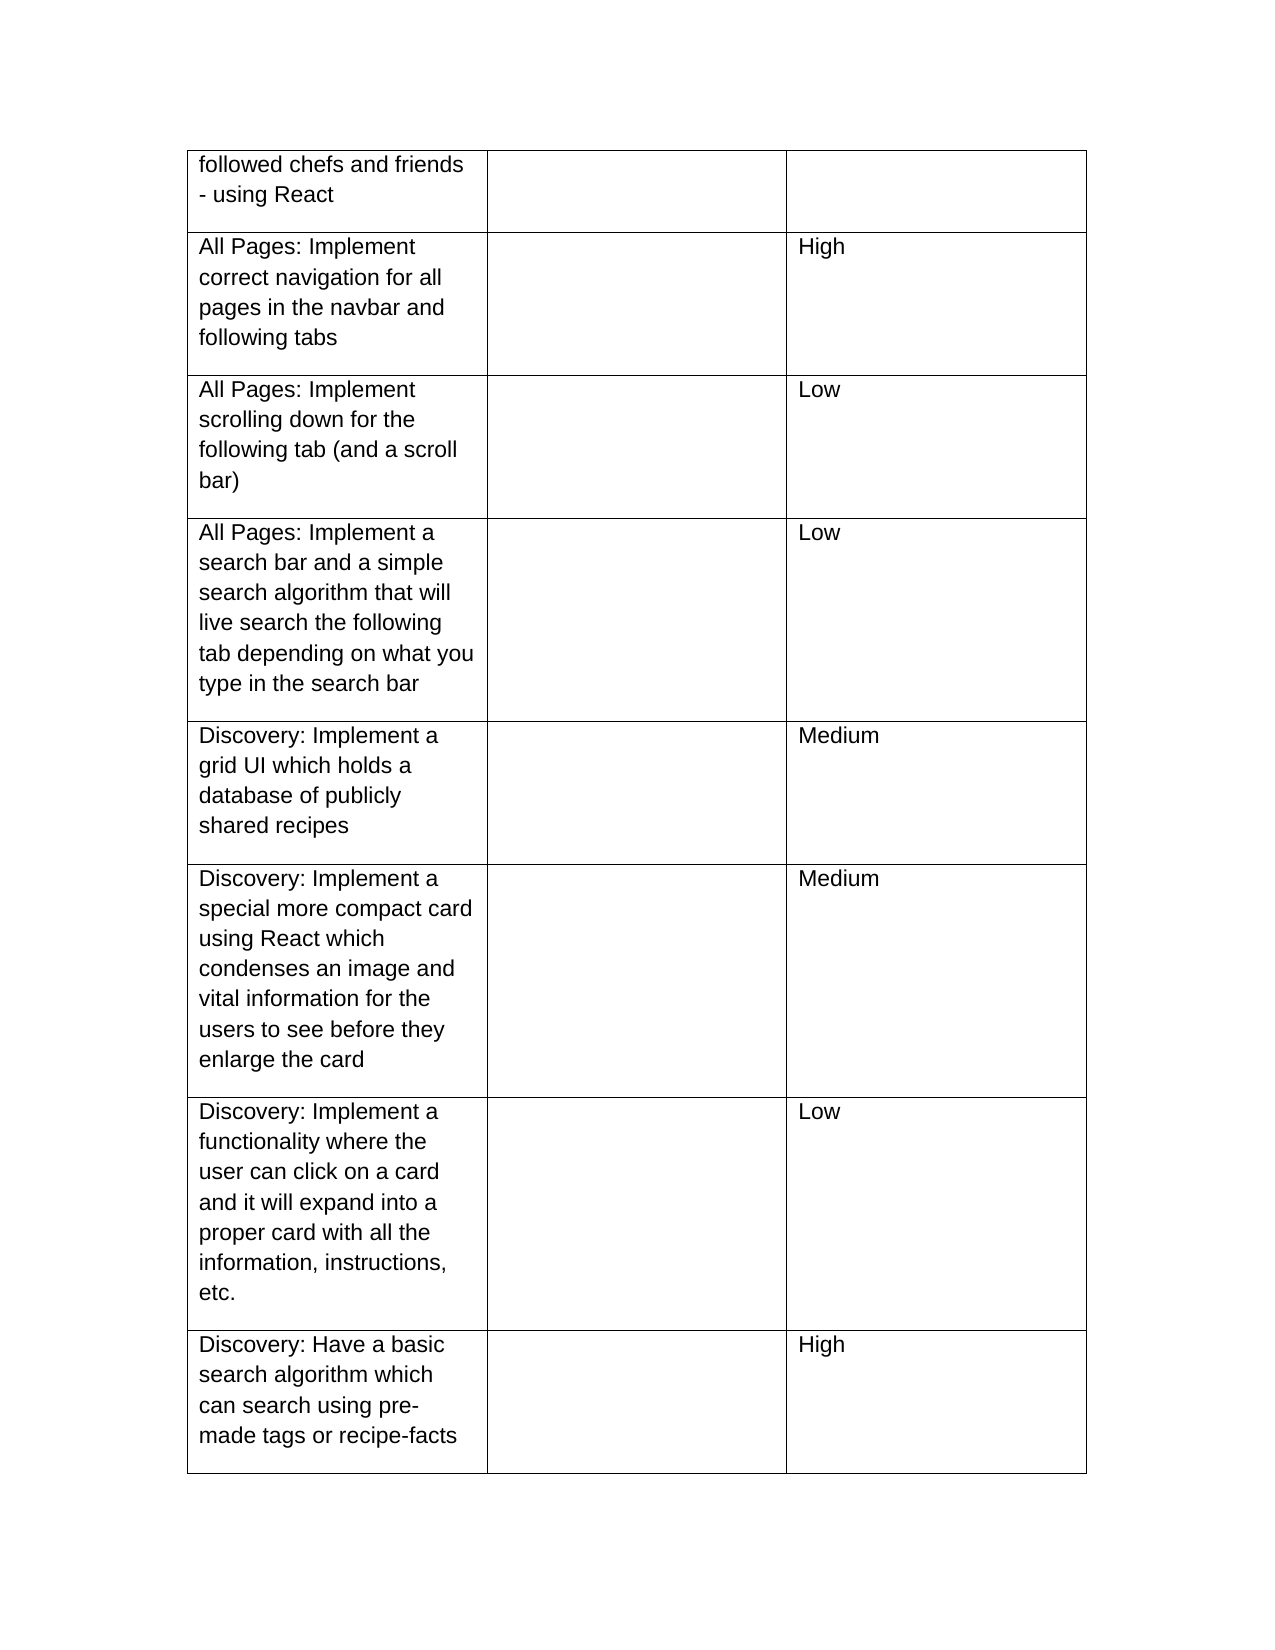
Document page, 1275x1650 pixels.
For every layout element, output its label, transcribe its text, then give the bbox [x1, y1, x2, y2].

table_cell [787, 151, 1086, 232]
table_cell followed chefs and friends - using React [188, 151, 487, 232]
table_cell High [787, 233, 1086, 375]
table_cell [488, 519, 786, 721]
table_cell All Pages: Implement a search bar and a simple search algorithm that will live search the following tab depending on what you type in the search bar [188, 519, 487, 721]
table_cell [488, 151, 786, 232]
table_cell Low [787, 519, 1086, 721]
table_cell [488, 1331, 786, 1473]
table_cell Low [787, 1098, 1086, 1330]
table_cell Discovery: Implement a grid UI which holds a database of publicly shared recipes [188, 722, 487, 863]
table_cell All Pages: Implement scrolling down for the following tab (and a scroll bar) [188, 376, 487, 518]
table_cell Discovery: Implement a special more compact card using React which condenses an image and vital information for the users to see before they enlarge the card [188, 865, 487, 1097]
table_cell [488, 233, 786, 375]
table_cell Medium [787, 865, 1086, 1097]
table_cell Discovery: Have a basic search algorithm which can search using pre-made tags or recipe-facts [188, 1331, 487, 1473]
table_cell Medium [787, 722, 1086, 863]
table_cell [488, 376, 786, 518]
table_cell [488, 722, 786, 863]
table_cell High [787, 1331, 1086, 1473]
table_cell [488, 865, 786, 1097]
table_cell Low [787, 376, 1086, 518]
table_cell Discovery: Implement a functionality where the user can click on a card and it will expand into a proper card with all the information, instructions, etc. [188, 1098, 487, 1330]
table_cell All Pages: Implement correct navigation for all pages in the navbar and following tabs [188, 233, 487, 375]
table_cell [488, 1098, 786, 1330]
